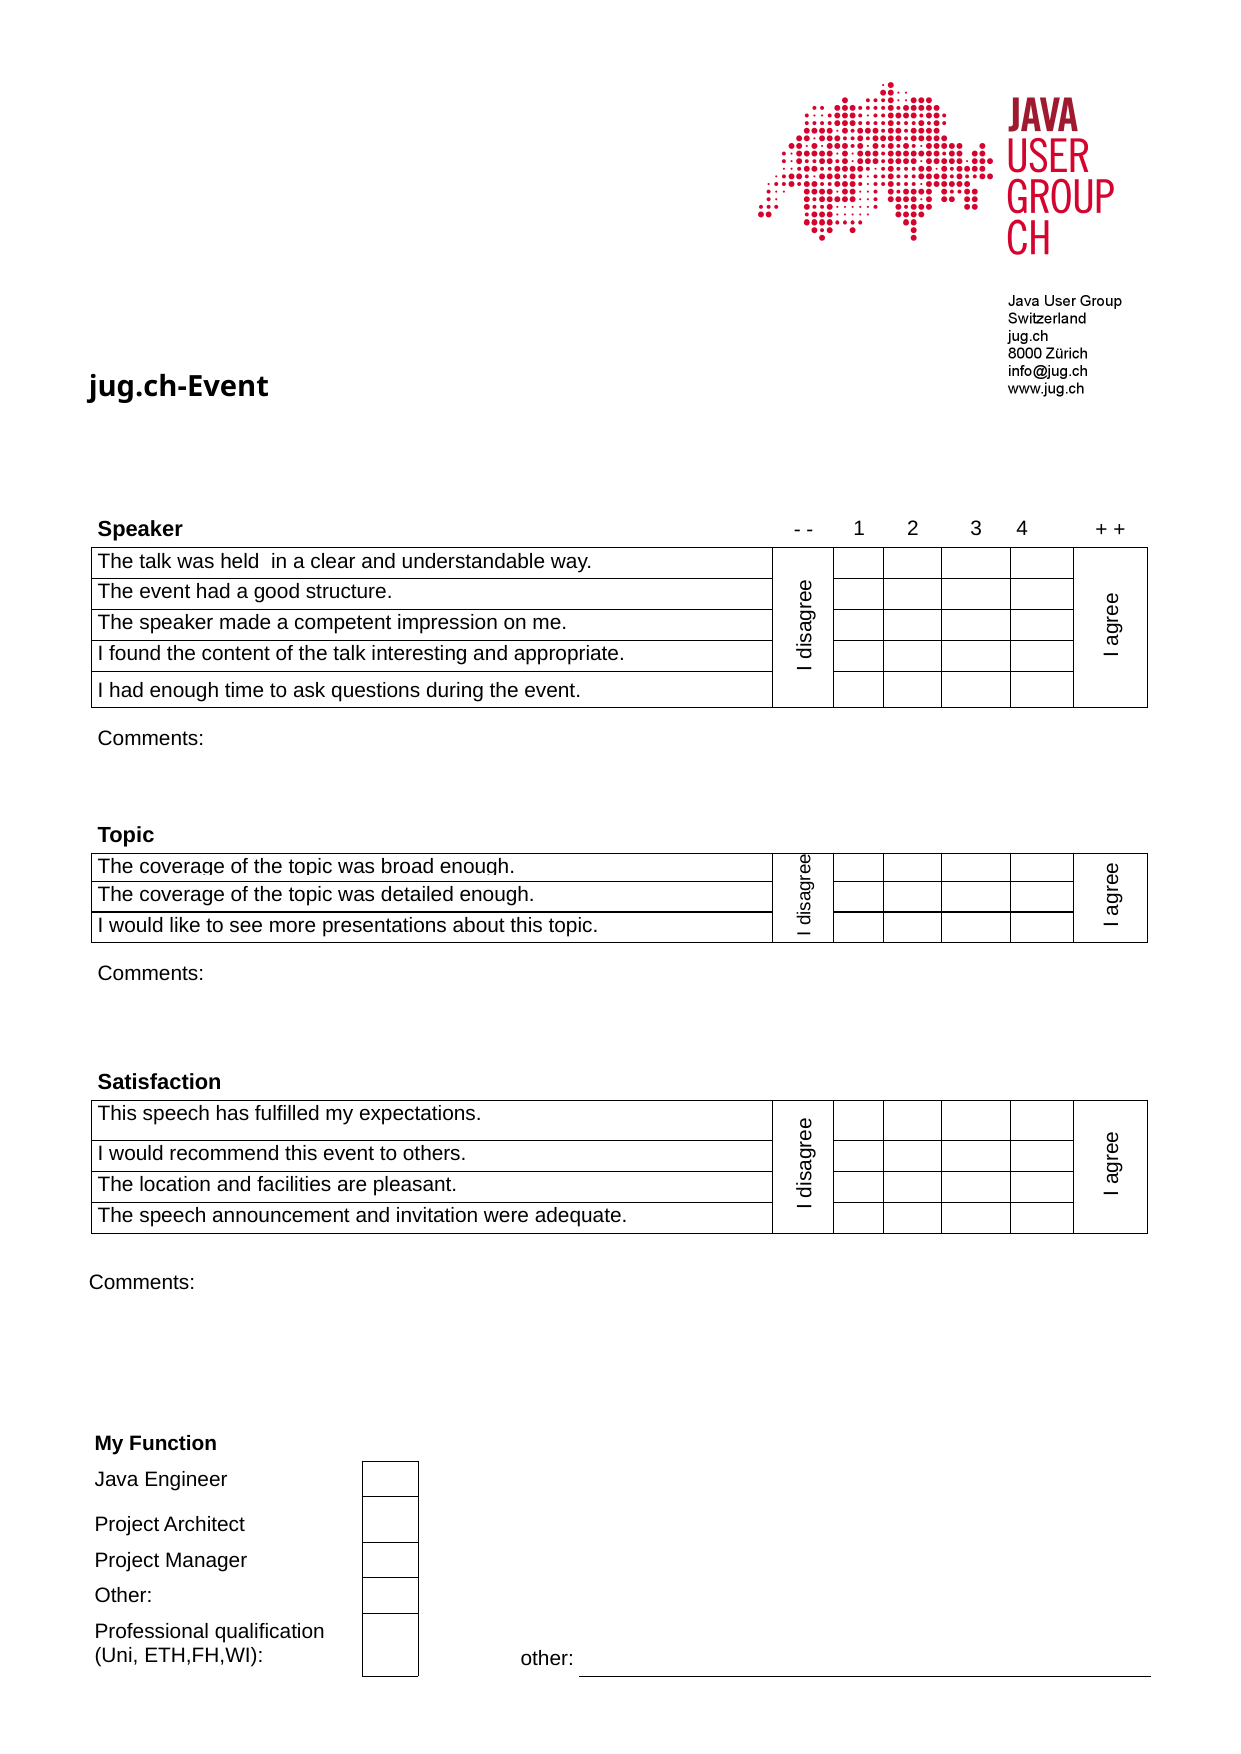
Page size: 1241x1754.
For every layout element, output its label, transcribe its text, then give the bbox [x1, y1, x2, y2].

table_cell [1011, 854, 1073, 881]
table_header 4 [1011, 510, 1073, 547]
table_cell [834, 1203, 883, 1233]
table_cell [884, 854, 941, 881]
table_cell [942, 854, 1010, 881]
table_cell This speech has fulfilled my expectations. [92, 1101, 772, 1140]
table_cell [363, 1543, 418, 1577]
table_cell [884, 1141, 941, 1171]
table_cell [363, 1614, 418, 1676]
table_cell [579, 1496, 1151, 1542]
table_cell I agree [1074, 1101, 1147, 1233]
table_cell [884, 672, 941, 707]
table_cell Project Manager [89, 1542, 362, 1577]
table_cell [579, 1542, 1151, 1577]
table_cell [579, 1461, 1151, 1496]
table_cell The coverage of the topic was detailed enough. [92, 882, 772, 911]
table_cell [579, 1613, 1151, 1676]
table_cell [942, 1141, 1010, 1171]
table_cell The location and facilities are pleasant. [92, 1172, 772, 1202]
table_cell [493, 1577, 579, 1613]
table_cell [363, 1462, 418, 1496]
table_cell [834, 1101, 883, 1140]
table_cell [884, 548, 941, 578]
table_cell Comments: Satisfaction [92, 943, 1147, 1100]
table_header [362, 1425, 418, 1461]
table_cell [1011, 610, 1073, 640]
table_cell [493, 1461, 579, 1496]
table_cell [493, 1542, 579, 1577]
table_cell [1011, 548, 1073, 578]
table_cell [884, 882, 941, 911]
table_cell Professional qualification (Uni, ETH,FH,WI): [89, 1613, 362, 1676]
table_cell I disagree [773, 854, 833, 942]
table_cell [884, 1203, 941, 1233]
table_cell [419, 1542, 493, 1577]
table_cell [1011, 882, 1073, 911]
table_cell [1011, 1141, 1073, 1171]
table_cell [834, 882, 883, 911]
table_cell [1011, 913, 1073, 942]
table_cell [884, 579, 941, 609]
table_cell [834, 854, 883, 881]
table_cell [1011, 1203, 1073, 1233]
table_cell Project Architect [89, 1496, 362, 1542]
table_cell The talk was held in a clear and understandable way. [92, 548, 772, 578]
table_cell [834, 1172, 883, 1202]
table_cell The coverage of the topic was broad enough. [92, 854, 772, 881]
table_cell [1011, 641, 1073, 671]
table_cell I agree [1074, 854, 1147, 942]
table_cell The speech announcement and invitation were adequate. [92, 1203, 772, 1233]
table_cell [363, 1497, 418, 1542]
text Comments: [88, 1270, 1152, 1294]
table_header [755, 510, 773, 547]
table_header [418, 1425, 493, 1461]
table_cell [493, 1496, 579, 1542]
table_cell The speaker made a competent impression on me. [92, 610, 772, 640]
table_cell [1011, 1172, 1073, 1202]
table_cell [834, 610, 883, 640]
table_header + + [1073, 510, 1147, 547]
table_cell [942, 913, 1010, 942]
table_cell I would like to see more presentations about this topic. [92, 913, 772, 942]
table_cell [884, 641, 941, 671]
table_header 1 [834, 510, 884, 547]
table_header [493, 1425, 579, 1461]
table_cell [1011, 1101, 1073, 1140]
table_cell Java Engineer [89, 1461, 362, 1496]
table_cell I had enough time to ask questions during the event. [92, 672, 772, 707]
table_cell [834, 548, 883, 578]
table_cell [884, 1172, 941, 1202]
table_cell I disagree [773, 548, 833, 707]
table_header [579, 1425, 1151, 1461]
table_header My Function [89, 1425, 362, 1461]
table_cell [419, 1577, 493, 1613]
table_cell Other: [89, 1577, 362, 1613]
table_cell [1011, 672, 1073, 707]
table_cell [834, 913, 883, 942]
table_cell [834, 641, 883, 671]
table_cell I disagree [773, 1101, 833, 1233]
table_cell [942, 1101, 1010, 1140]
table_cell [942, 641, 1010, 671]
table_cell [884, 610, 941, 640]
table_cell [942, 610, 1010, 640]
table_cell [942, 548, 1010, 578]
table_header 2 [884, 510, 941, 547]
table_cell [942, 882, 1010, 911]
table_cell [942, 1203, 1010, 1233]
table_cell [363, 1578, 418, 1613]
table_cell [942, 1172, 1010, 1202]
table_cell [942, 579, 1010, 609]
table_header 3 [941, 510, 1011, 547]
table_cell The event had a good structure. [92, 579, 772, 609]
table_cell I agree [1074, 548, 1147, 707]
table_cell other: [493, 1613, 579, 1676]
table_cell [942, 672, 1010, 707]
table_cell Comments: Topic [92, 708, 1147, 853]
table_cell I would recommend this event to others. [92, 1141, 772, 1171]
table_header - - [773, 510, 834, 547]
picture [0, 0, 1241, 442]
table_cell [1011, 579, 1073, 609]
table_cell [834, 1141, 883, 1171]
table_cell I found the content of the talk interesting and appropriate. [92, 641, 772, 671]
table_cell [579, 1577, 1151, 1613]
table_cell [419, 1613, 493, 1676]
table_cell [834, 579, 883, 609]
table_cell [884, 1101, 941, 1140]
table_header Speaker [92, 510, 755, 547]
table_cell [419, 1461, 493, 1496]
table_cell [834, 672, 883, 707]
table_cell [419, 1496, 493, 1542]
table_cell [884, 913, 941, 942]
